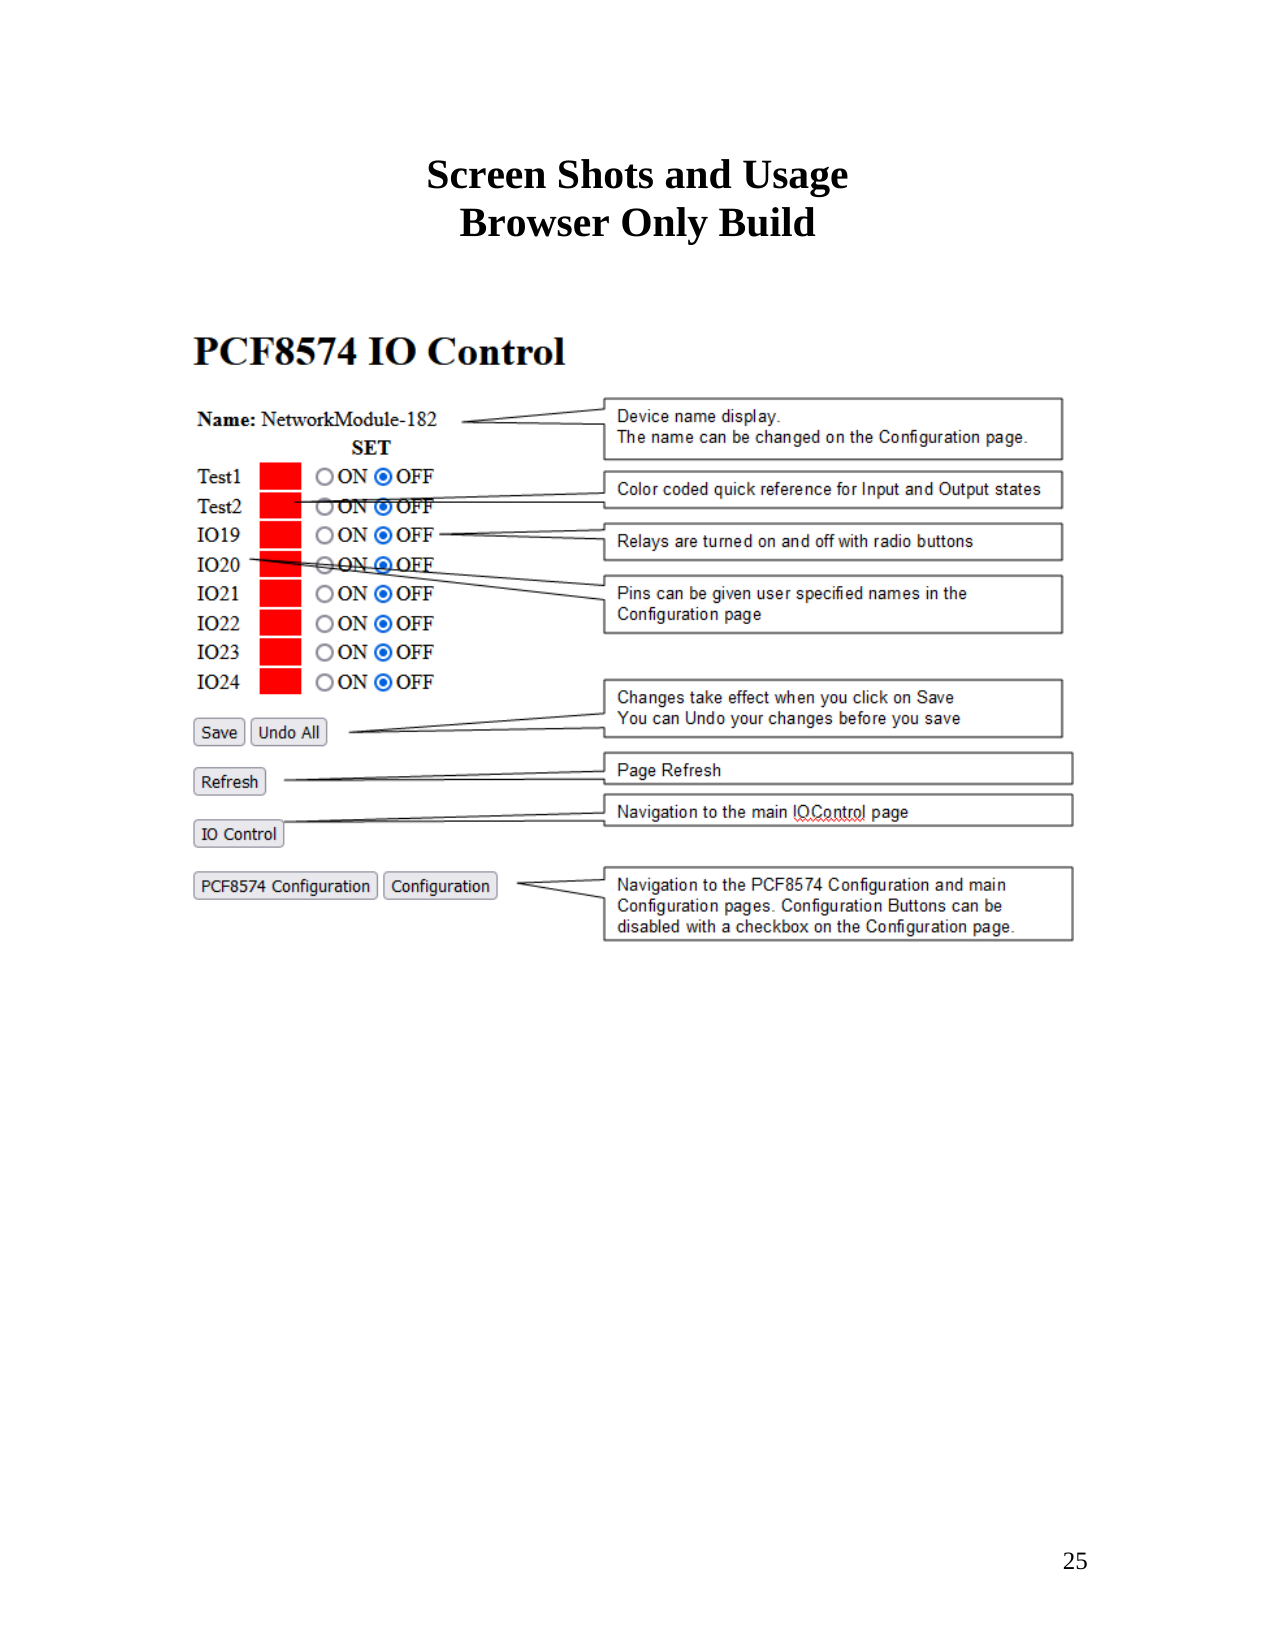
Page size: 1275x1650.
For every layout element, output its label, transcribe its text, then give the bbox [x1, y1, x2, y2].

text Browser Only Build [187, 198, 1087, 246]
text Screen Shots and Usage [187, 150, 1087, 198]
picture [187, 322, 1087, 956]
